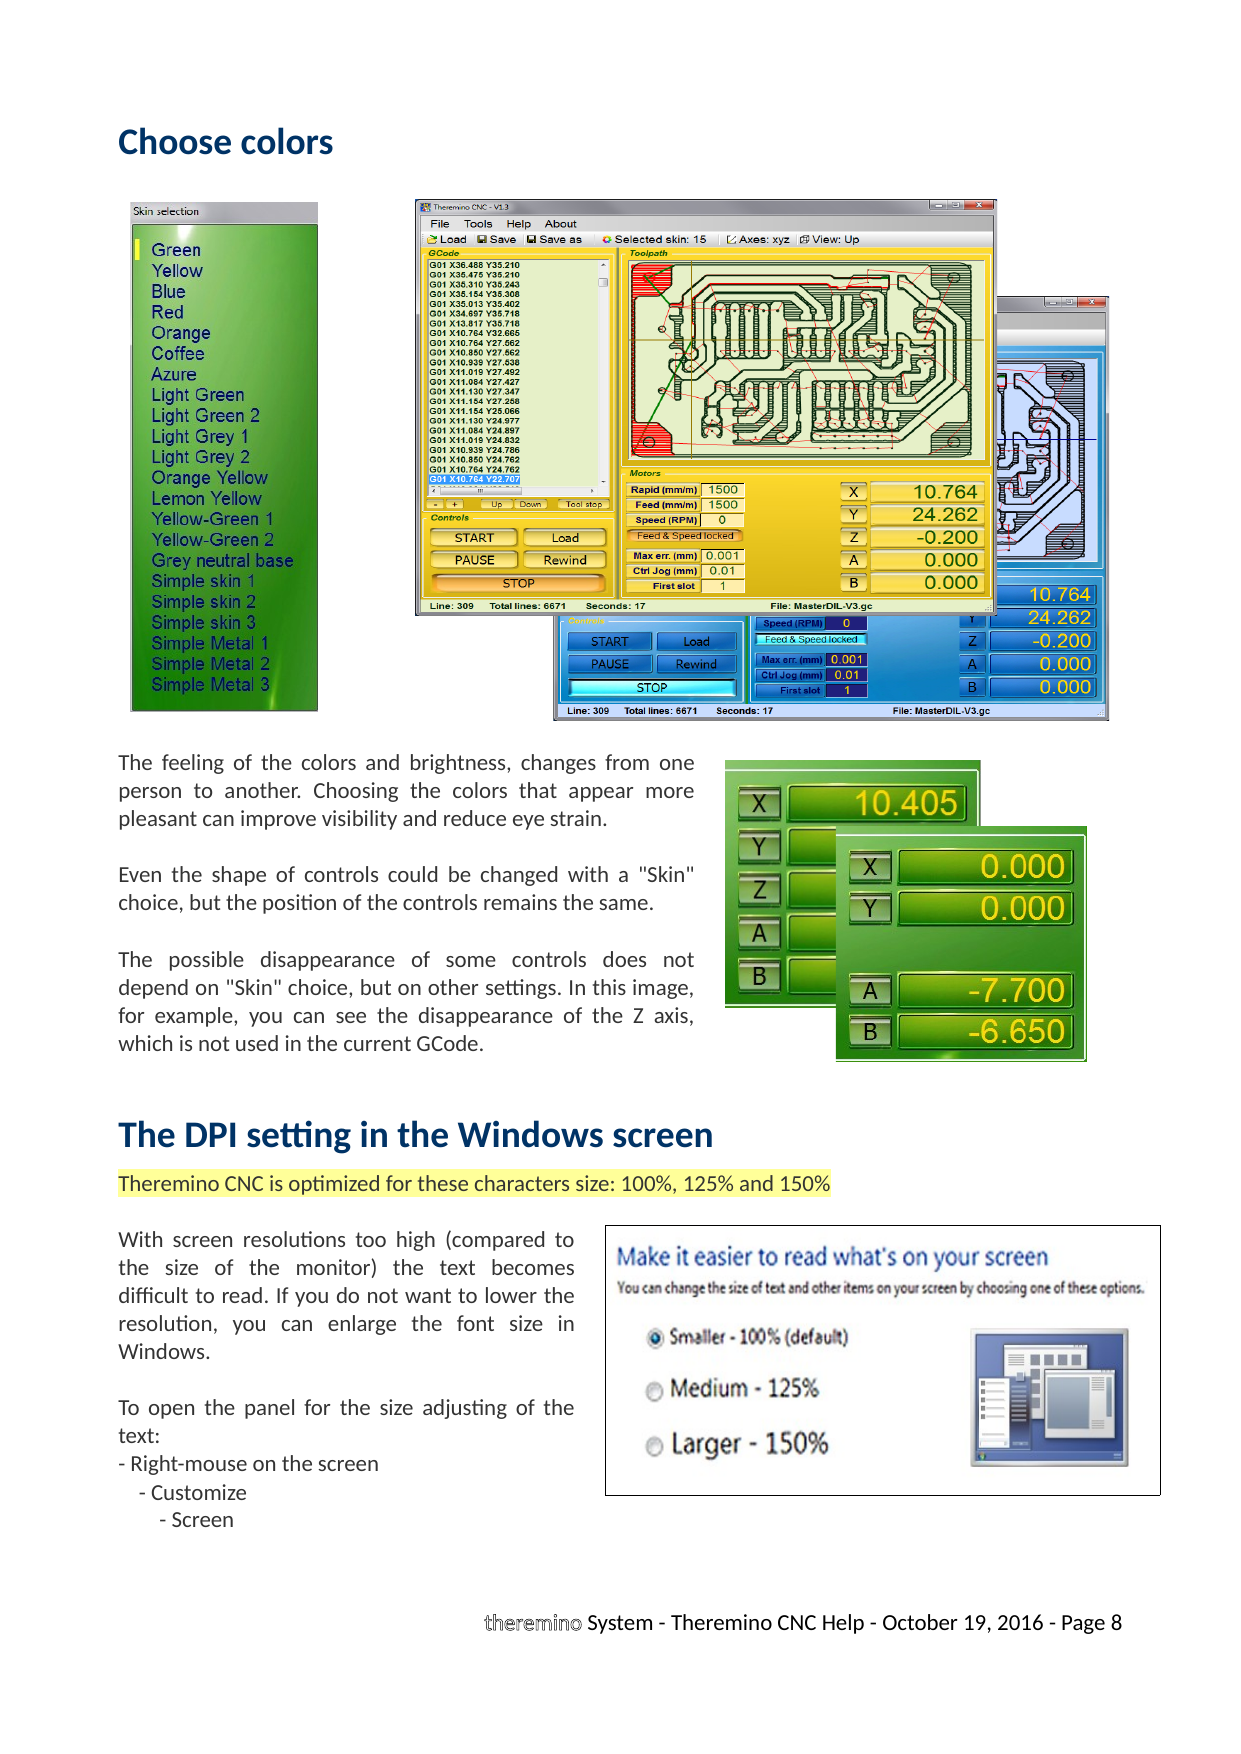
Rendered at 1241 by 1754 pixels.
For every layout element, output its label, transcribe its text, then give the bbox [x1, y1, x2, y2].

text The feeling of the colors and brightness, changes from one person to another. Choosing the colors that appear more pleasant can improve visibility and reduce eye strain. [118, 748, 1122, 832]
picture [130, 202, 318, 712]
text [606, 1226, 1160, 1495]
text - Right-mouse on the screen [118, 1449, 605, 1478]
picture [415, 199, 1110, 721]
picture [725, 760, 1087, 1062]
subtitle Choose colors [118, 118, 1122, 164]
text - Customize [118, 1478, 1122, 1506]
text Theremino CNC is optimized for these characters size: 100%, 125% and 150% [118, 1169, 1122, 1197]
text With screen resolutions too high (compared to the size of the monitor) the text becomes difficult to read. If you do not want to lower the resolution, you can enlarge the font size in Windows. To open the panel for the size adjusting of the text: [118, 1197, 1122, 1449]
text The possible disappearance of some controls does not depend on "Skin" choice, but on other settings. In this image, for example, you can see the disappearance of the Z axis, which is not used in the current GCode. [118, 945, 835, 1057]
text Even the shape of controls could be changed with a "Skin" choice, but the position of the controls remains the same. [118, 860, 725, 916]
picture [608, 1228, 1158, 1492]
subtitle The DPI setting in the Windows screen [118, 1111, 1122, 1157]
text - Screen [118, 1506, 1122, 1534]
